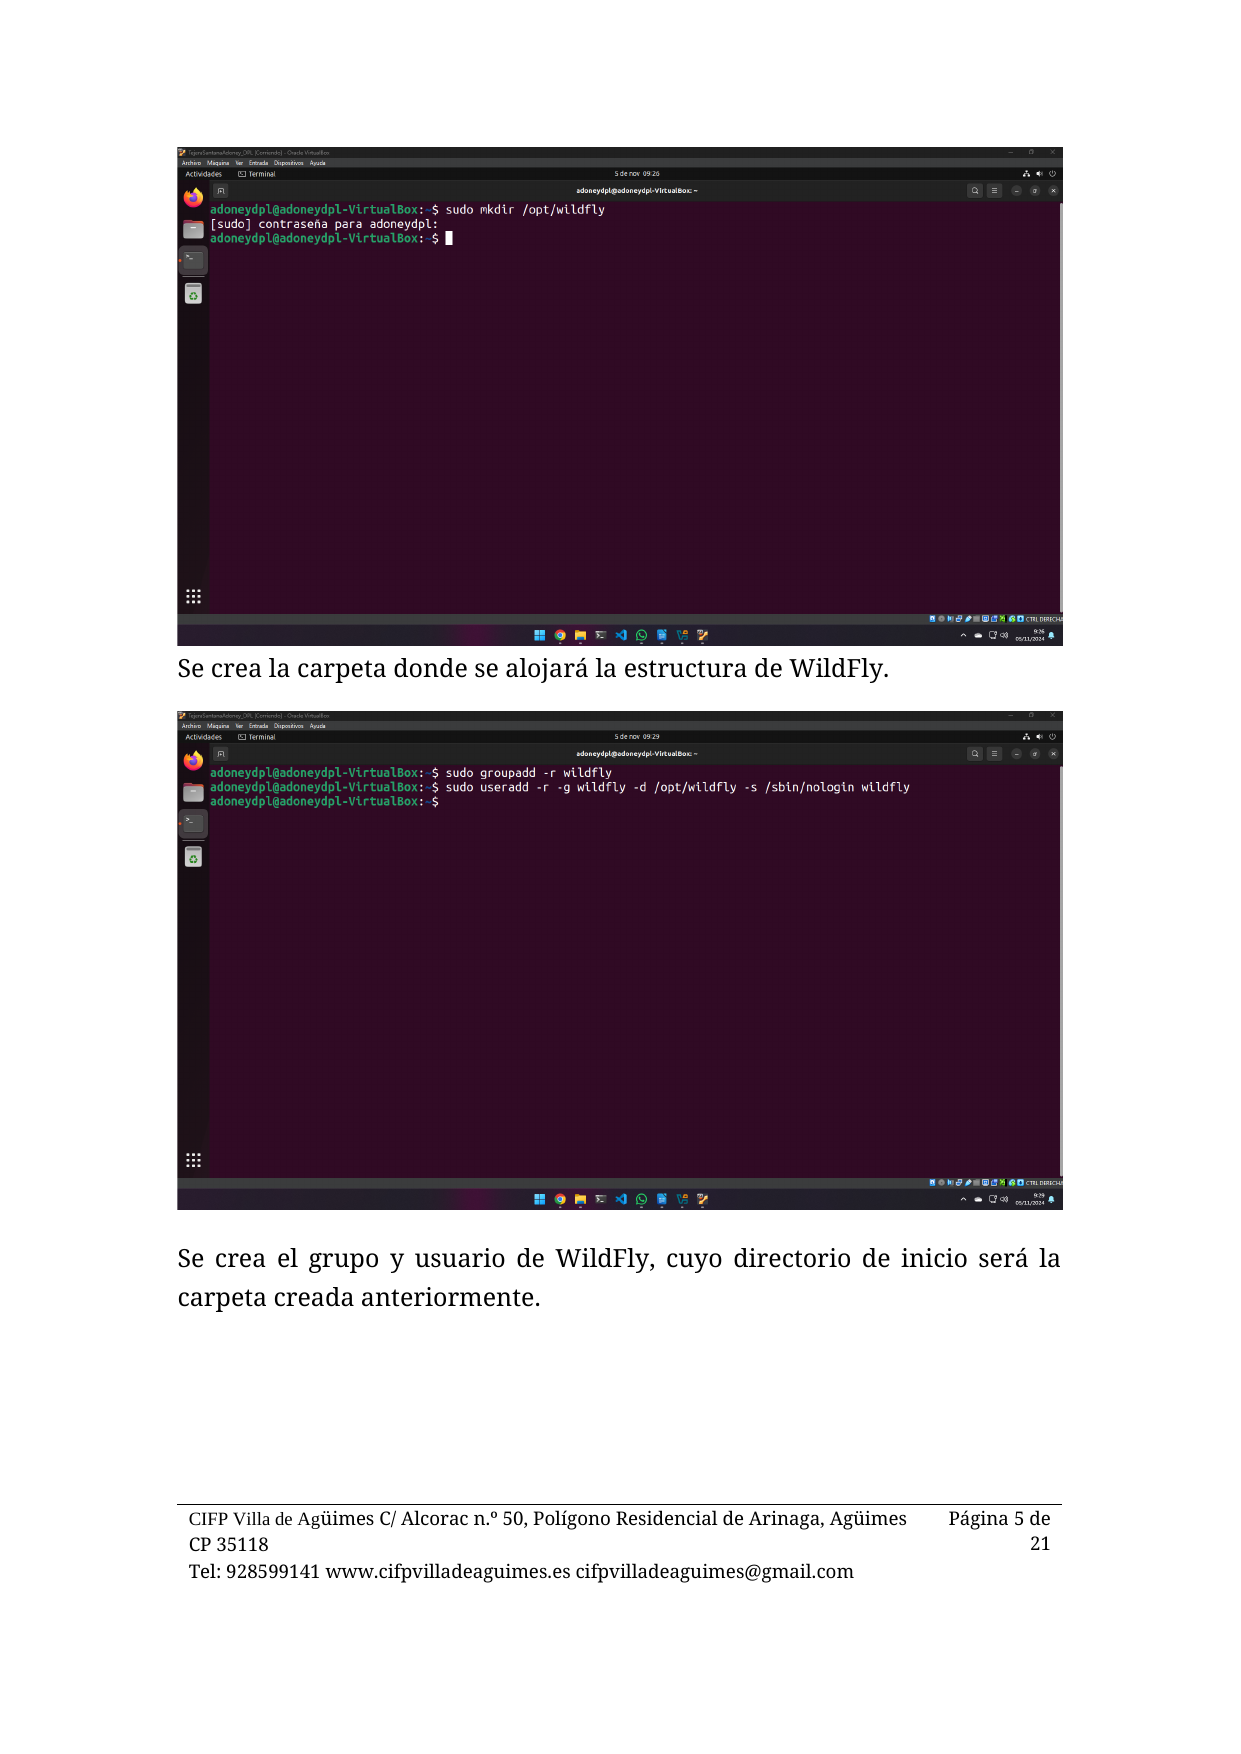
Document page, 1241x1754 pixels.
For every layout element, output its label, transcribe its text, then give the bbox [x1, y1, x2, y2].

text Se crea la carpeta donde se alojará la estructura de WildFly. [177, 646, 1063, 685]
picture [177, 711, 1063, 1210]
picture [177, 147, 1063, 646]
text Se crea el grupo y usuario de WildFly, cuyo directorio de inicio será la carpeta creada anteriormente. [177, 1210, 1063, 1313]
